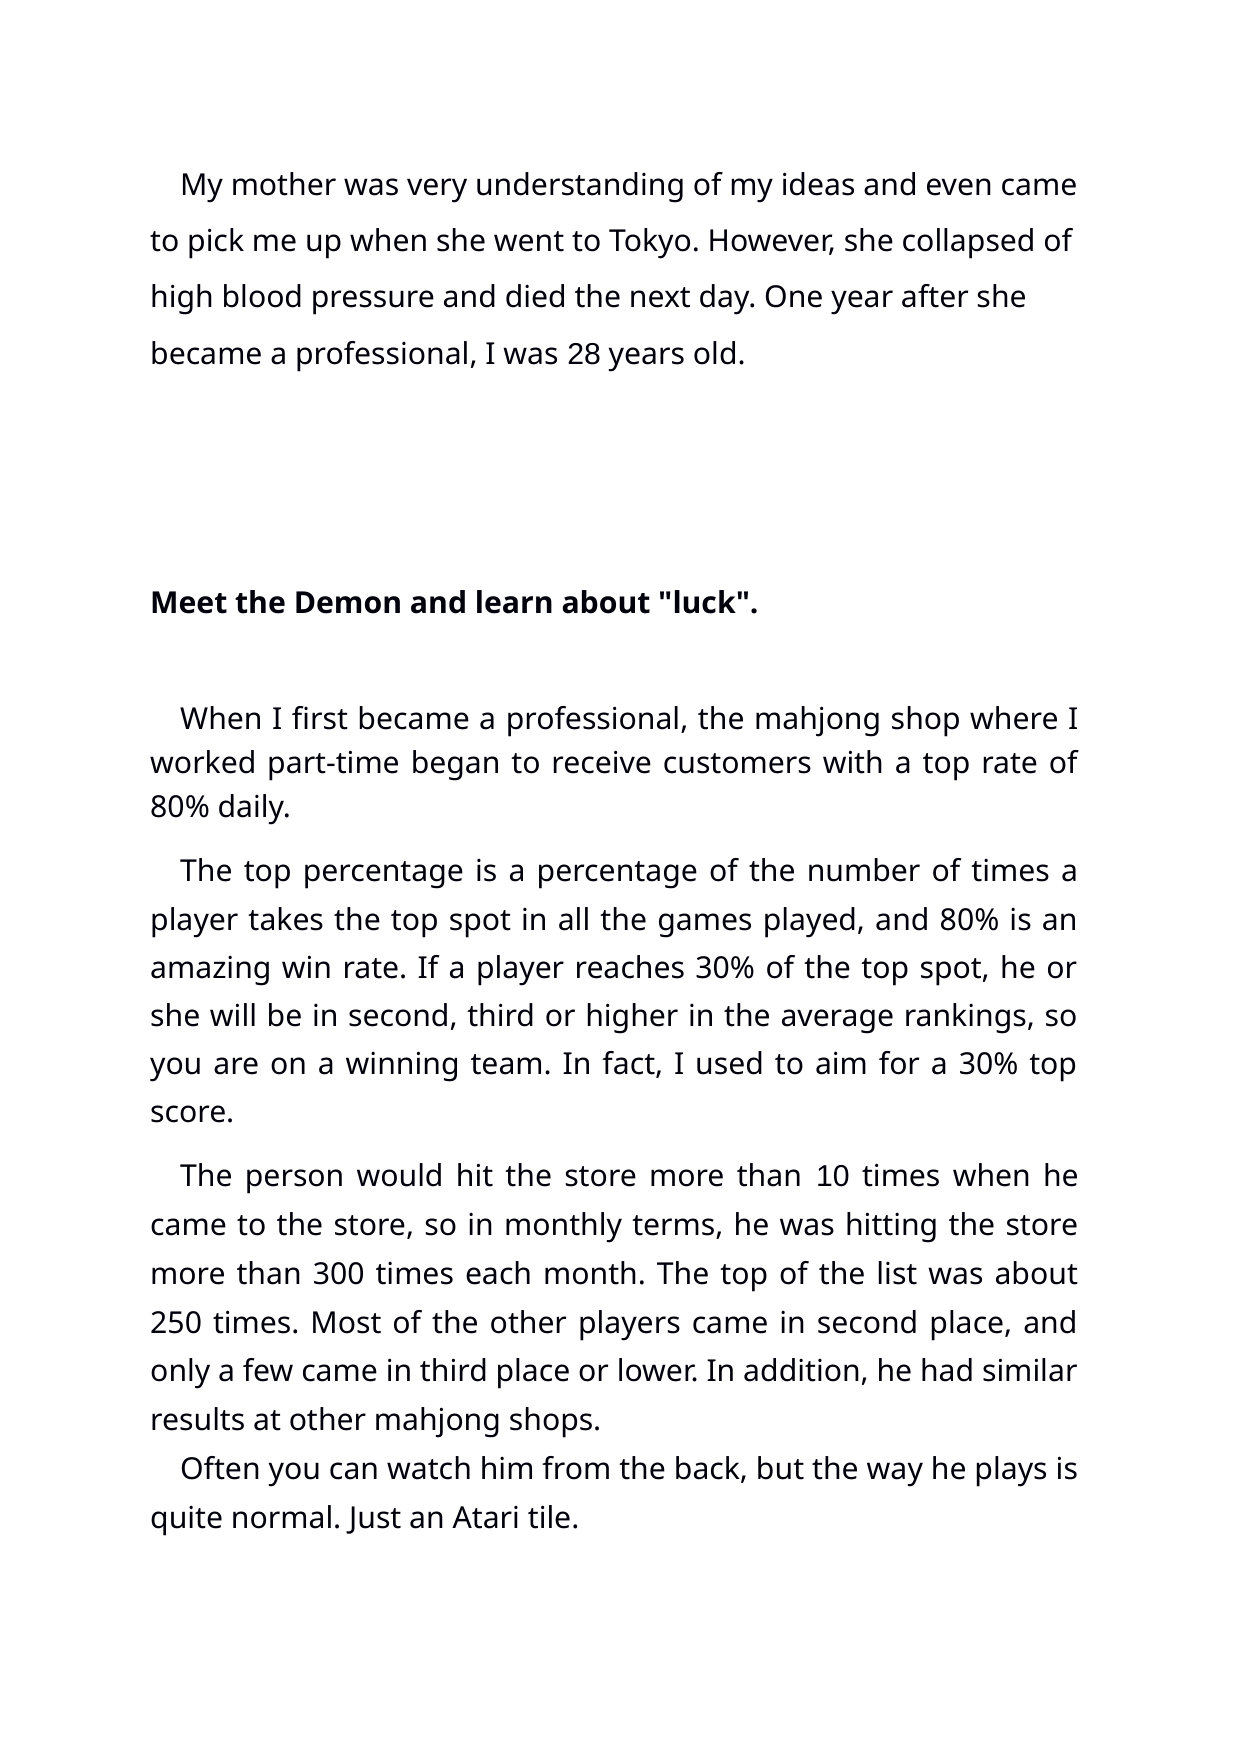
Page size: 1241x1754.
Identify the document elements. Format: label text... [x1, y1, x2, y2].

text My mother was very understanding of my ideas and even came to pick me up when she went to Tokyo. However, she collapsed of high blood pressure and died the next day. One year after she became a professional, I was 28 years old. [150, 150, 1079, 375]
text Often you can watch him from the back, but the way he plays is quite normal. Just an Atari tile. [150, 1440, 1079, 1538]
text When I first became a professional, the mahjong shop where I worked part-time began to receive customers with a top rate of 80% daily. [150, 694, 1079, 826]
text The top percentage is a percentage of the number of times a player takes the top spot in all the games played, and 80% is an amazing win rate. If a player reaches 30% of the top spot, he or she will be in second, third or higher in the average rankings, so you are on a winning team. In fact, I used to aim for a 30% top score. [150, 843, 1079, 1132]
text The person would hit the store more than 10 times when he came to the store, so in monthly terms, he was hitting the store more than 300 times each month. The top of the list was about 250 times. Most of the other players came in second place, and only a few came in third place or lower. In addition, he had similar results at other mahjong shops. [150, 1148, 1079, 1440]
text Meet the Demon and learn about "luck". [150, 589, 1090, 620]
